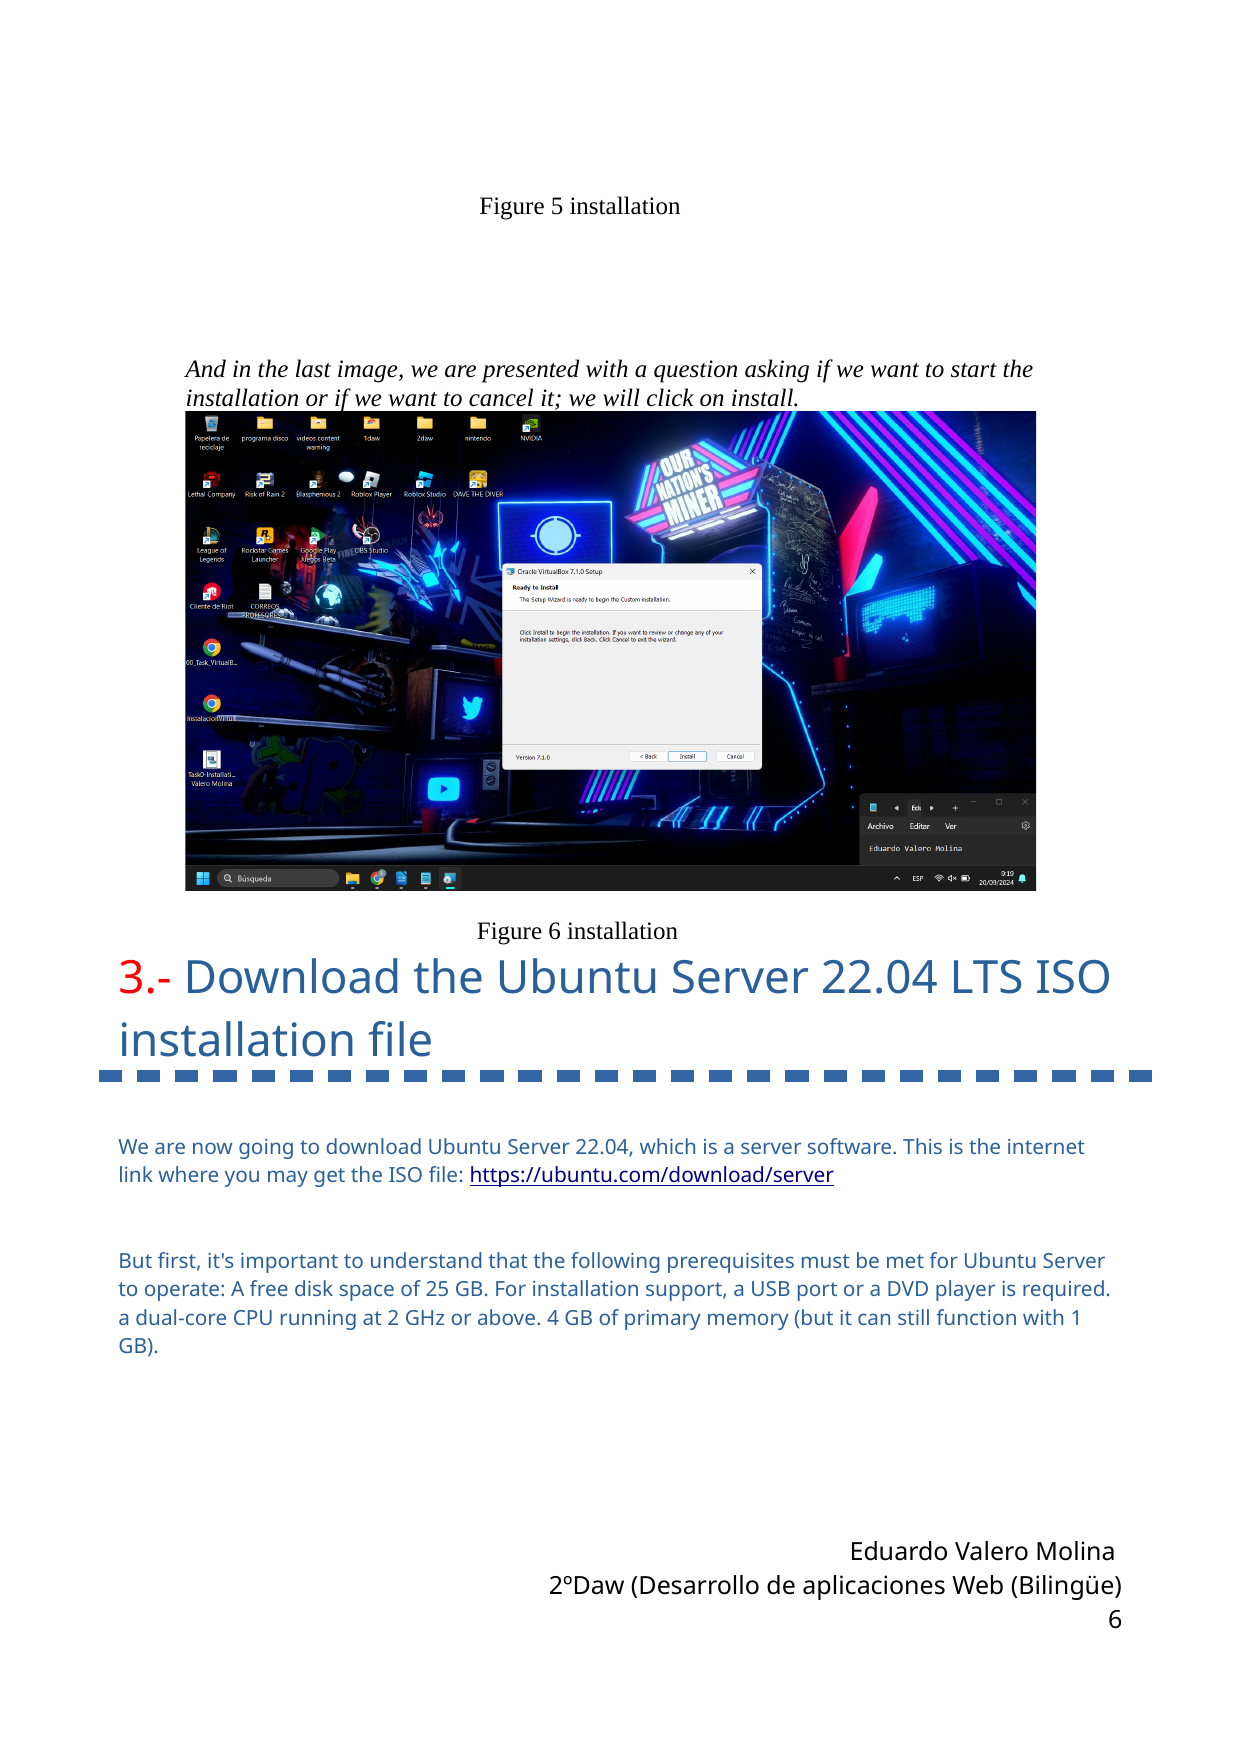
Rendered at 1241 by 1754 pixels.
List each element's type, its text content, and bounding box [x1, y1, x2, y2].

picture [185, 411, 1037, 891]
text And in the last image, we are presented with a question asking if we want to start the installation or if we want to cancel it; we will click on install. [185, 354, 1036, 411]
text We are now going to download Ubuntu Server 22.04, which is a server software. This is the internet link where you may get the ISO file: https://ubuntu.com/download/server But first, it's important to understand that the following prerequisites must be met for Ubuntu Server to operate: A free disk space of 25 GB. For installation support, a USB port or a DVD player is required. a dual-core CPU running at 2 GHz or above. 4 GB of primary memory (but it can still function with 1 GB). [118, 1132, 1122, 1360]
text 3.- Download the Ubuntu Server 22.04 LTS ISO installation file [118, 945, 1122, 1070]
